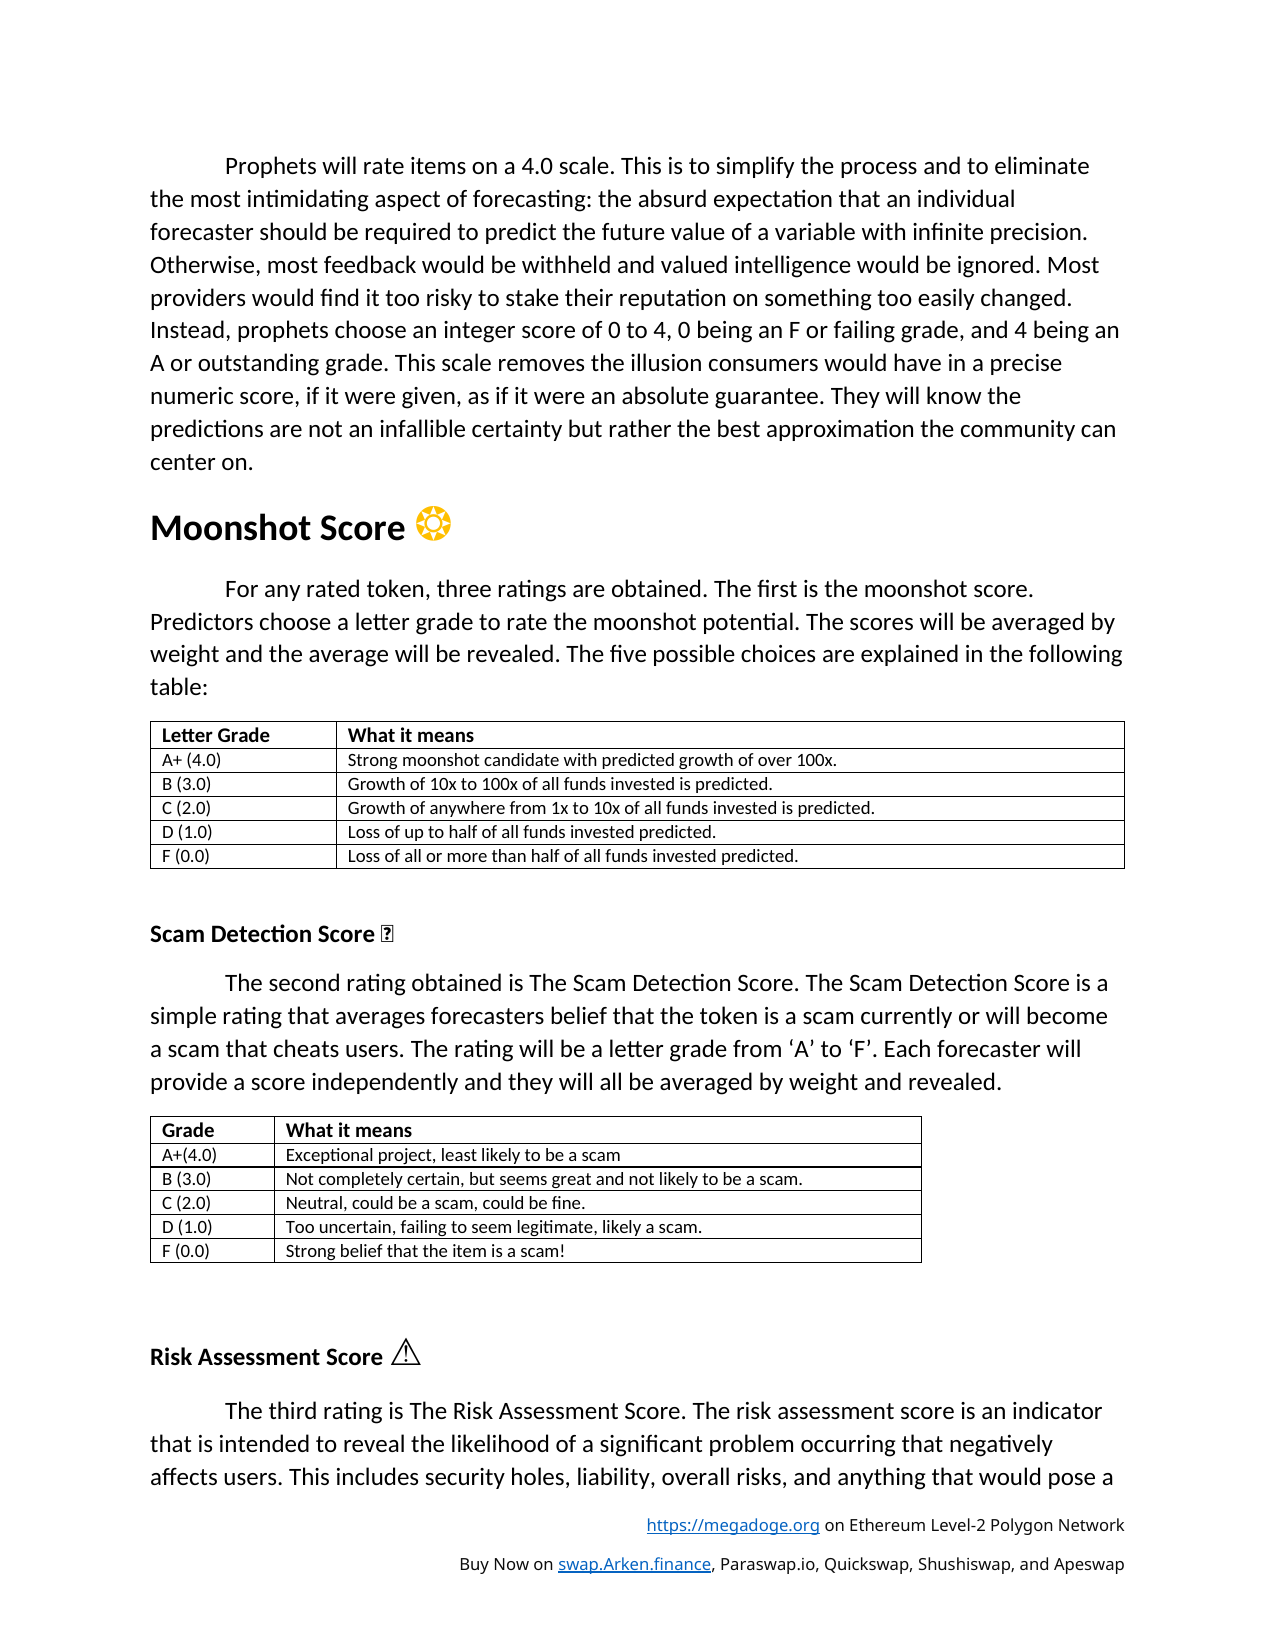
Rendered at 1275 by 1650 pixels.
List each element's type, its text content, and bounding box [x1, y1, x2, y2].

text Moonshot Score ❂ [150, 496, 1125, 552]
table_cell B (3.0) [151, 1168, 274, 1190]
text The third rating is The Risk Assessment Score. The risk assessment score is an indicator that is intended to reveal the likelihood of a significant problem occurring that negatively affects users. This includes security holes, liability, overall risks, and anything that would pose a [150, 1396, 1125, 1492]
table_cell Too uncertain, failing to seem legitimate, likely a scam. [275, 1215, 921, 1238]
table_cell Loss of up to half of all funds invested predicted. [337, 821, 1124, 843]
text Risk Assessment Score ⚠ [150, 1329, 1125, 1375]
table_cell A+ (4.0) [151, 749, 336, 772]
table_cell D (1.0) [151, 821, 336, 843]
table_cell Growth of 10x to 100x of all funds invested is predicted. [337, 773, 1124, 796]
table_header Letter Grade [151, 722, 336, 748]
table_cell C (2.0) [151, 797, 336, 819]
text The second rating obtained is The Scam Detection Score. The Scam Detection Score is a simple rating that averages forecasters belief that the token is a scam currently or will become a scam that cheats users. The rating will be a letter grade from ‘A’ to ‘F’. Each forecaster will provide a score independently and they will all be averaged by weight and revealed. [150, 968, 1125, 1097]
table_header What it means [275, 1117, 921, 1142]
table_cell Loss of all or more than half of all funds invested predicted. [337, 845, 1124, 867]
table_cell Neutral, could be a scam, could be fine. [275, 1191, 921, 1214]
table_cell Growth of anywhere from 1x to 10x of all funds invested is predicted. [337, 797, 1124, 819]
table_cell C (2.0) [151, 1191, 274, 1214]
table_cell Exceptional project, least likely to be a scam [275, 1144, 921, 1166]
table_cell A+(4.0) [151, 1144, 274, 1166]
table_cell Strong belief that the item is a scam! [275, 1239, 921, 1262]
table_header Grade [151, 1117, 274, 1142]
table_cell Not completely certain, but seems great and not likely to be a scam. [275, 1168, 921, 1190]
text For any rated token, three ratings are obtained. The first is the moonshot score. Predictors choose a letter grade to rate the moonshot potential. The scores will be averaged by weight and the average will be revealed. The five possible choices are explained in the following table: [150, 573, 1125, 702]
text Prophets will rate items on a 4.0 scale. This is to simplify the process and to eliminate the most intimidating aspect of forecasting: the absurd expectation that an individual forecaster should be required to predict the future value of a variable with infinite precision. Otherwise, most feedback would be withheld and valued intelligence would be ignored. Most providers would find it too risky to stake their reputation on something too easily changed. Instead, prophets choose an integer score of 0 to 4, 0 being an F or failing grade, and 4 being an A or outstanding grade. This scale removes the illusion consumers would have in a precise numeric score, if it were given, as if it were an absolute guarantee. They will know the predictions are not an infallible certainty but rather the best approximation the community can center on. [150, 150, 1125, 477]
table_cell Strong moonshot candidate with predicted growth of over 100x. [337, 749, 1124, 772]
table_cell B (3.0) [151, 773, 336, 796]
text Scam Detection Score 🚫 [150, 918, 1125, 948]
table_header What it means [337, 722, 1124, 748]
table_cell D (1.0) [151, 1215, 274, 1238]
table_cell F (0.0) [151, 1239, 274, 1262]
table_cell F (0.0) [151, 845, 336, 867]
